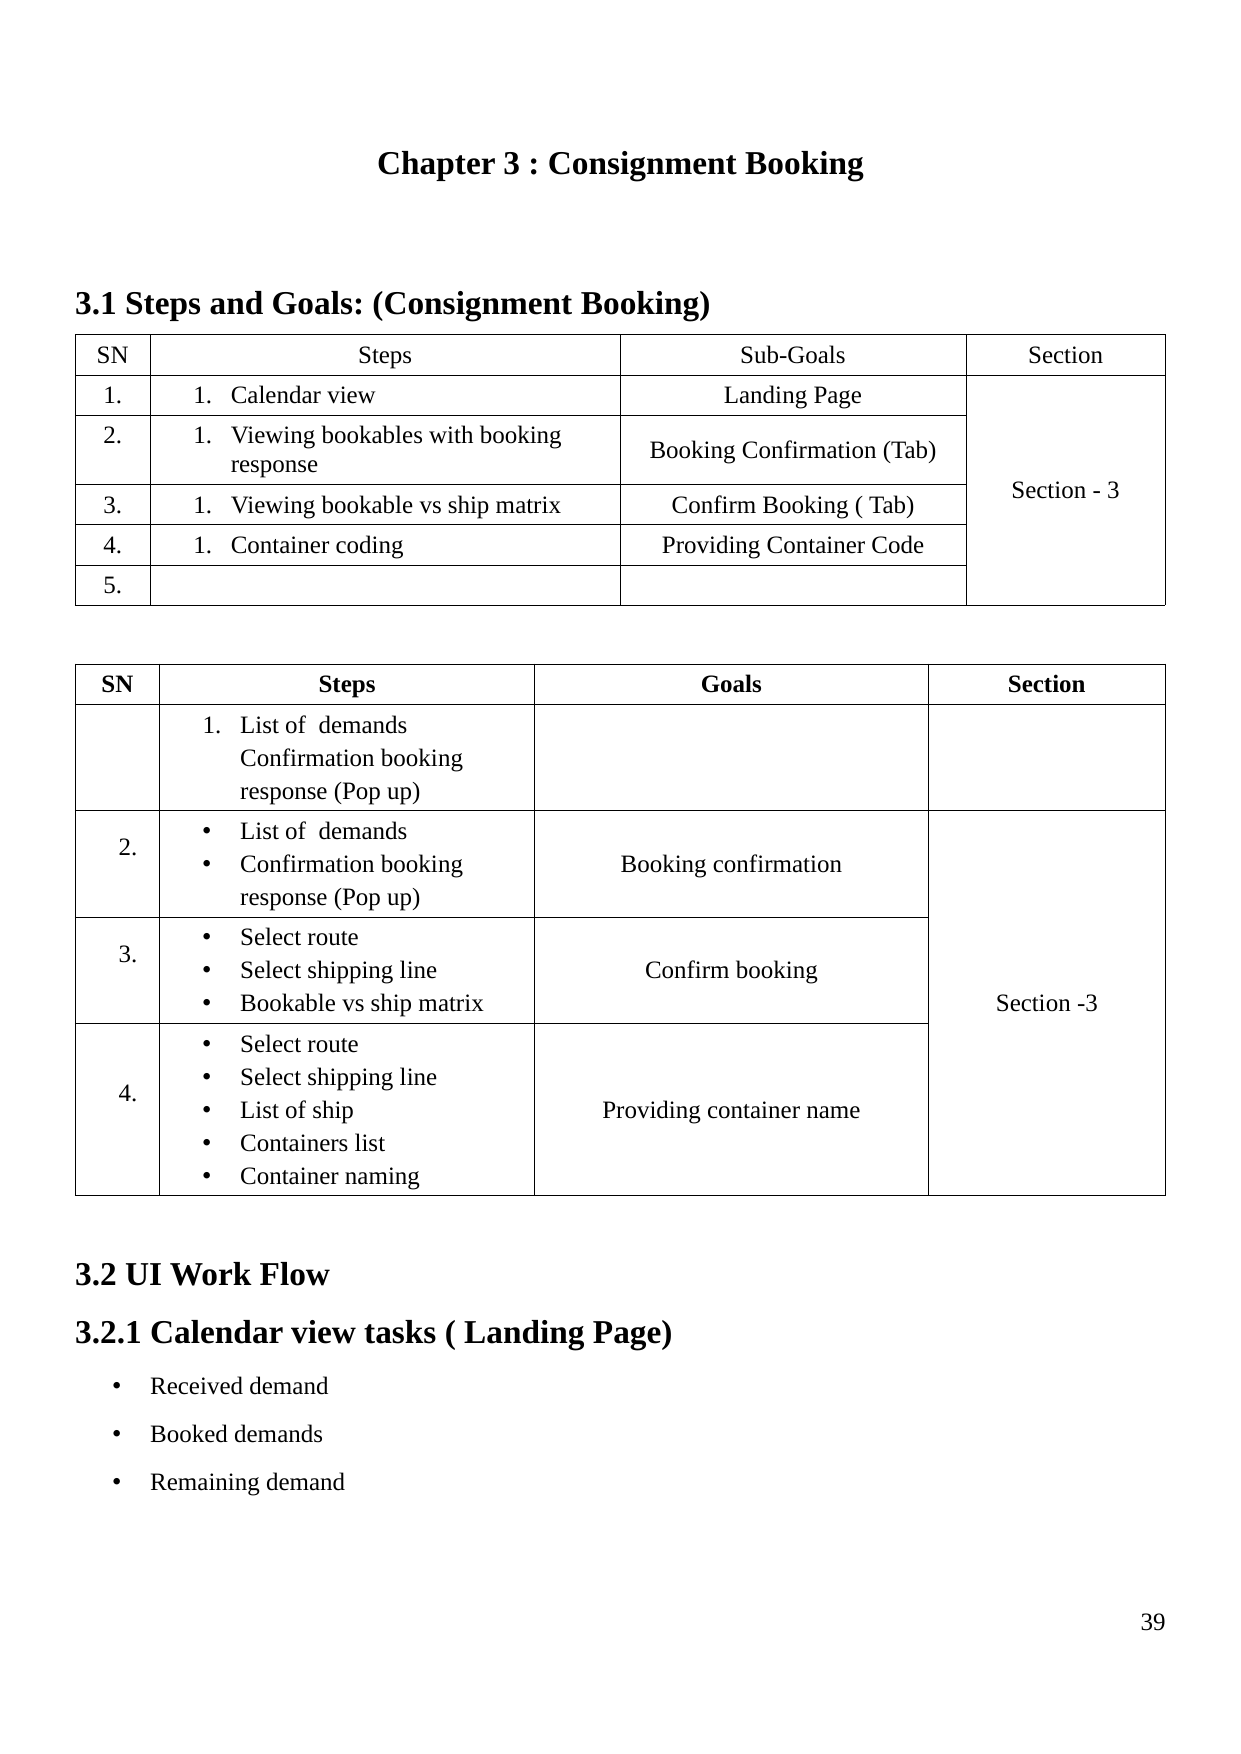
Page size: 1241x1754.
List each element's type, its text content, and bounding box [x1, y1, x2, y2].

list Booked demands [112, 1419, 1165, 1448]
table_header Section [967, 335, 1165, 374]
table_cell Select route Select shipping line Bookable vs ship matrix [160, 918, 534, 1023]
table_cell Providing Container Code [621, 525, 966, 564]
list Remaining demand [112, 1467, 1165, 1495]
table_cell [76, 1024, 159, 1195]
table_cell 3. [76, 485, 150, 524]
table_cell Section - 3 [967, 376, 1165, 605]
table_cell Select route Select shipping line List of ship Containers list Container naming [160, 1024, 534, 1195]
text 3.2.1 Calendar view tasks ( Landing Page) [75, 1313, 1165, 1351]
table_cell [76, 918, 159, 1023]
table_cell [76, 811, 159, 917]
table_cell 1. [76, 376, 150, 415]
table_cell 5. [76, 566, 150, 605]
table_header Goals [535, 665, 928, 704]
table_cell [535, 705, 928, 810]
table_header SN [76, 665, 159, 704]
table_header Steps [151, 335, 620, 374]
table_cell Viewing bookable vs ship matrix [151, 485, 620, 524]
table_cell [621, 566, 966, 605]
table_header Sub-Goals [621, 335, 966, 374]
table_cell Viewing bookables with booking response [151, 416, 620, 484]
table_cell Container coding [151, 525, 620, 564]
table_cell [151, 566, 620, 605]
list Received demand [112, 1371, 1165, 1400]
table_cell Confirm Booking ( Tab) [621, 485, 966, 524]
table_cell Booking confirmation [535, 811, 928, 917]
table_cell Section -3 [929, 811, 1165, 1195]
table_cell 4. [76, 525, 150, 564]
text 3.2 UI Work Flow [75, 1254, 1165, 1292]
table_cell List of demands Confirmation booking response (Pop up) [160, 811, 534, 917]
table_cell [76, 705, 159, 810]
table_cell Calendar view [151, 376, 620, 415]
table_cell Confirm booking [535, 918, 928, 1023]
subtitle 3.1 Steps and Goals: (Consignment Booking) [75, 283, 1165, 322]
table_cell List of demands Confirmation booking response (Pop up) [160, 705, 534, 810]
table_header SN [76, 335, 150, 374]
table_cell 2. [76, 416, 150, 484]
table_cell [929, 705, 1165, 810]
table_cell Providing container name [535, 1024, 928, 1195]
table_cell Landing Page [621, 376, 966, 415]
subtitle Chapter 3 : Consignment Booking [75, 143, 1165, 181]
table_header Section [929, 665, 1165, 704]
table_cell Booking Confirmation (Tab) [621, 416, 966, 484]
table_header Steps [160, 665, 534, 704]
